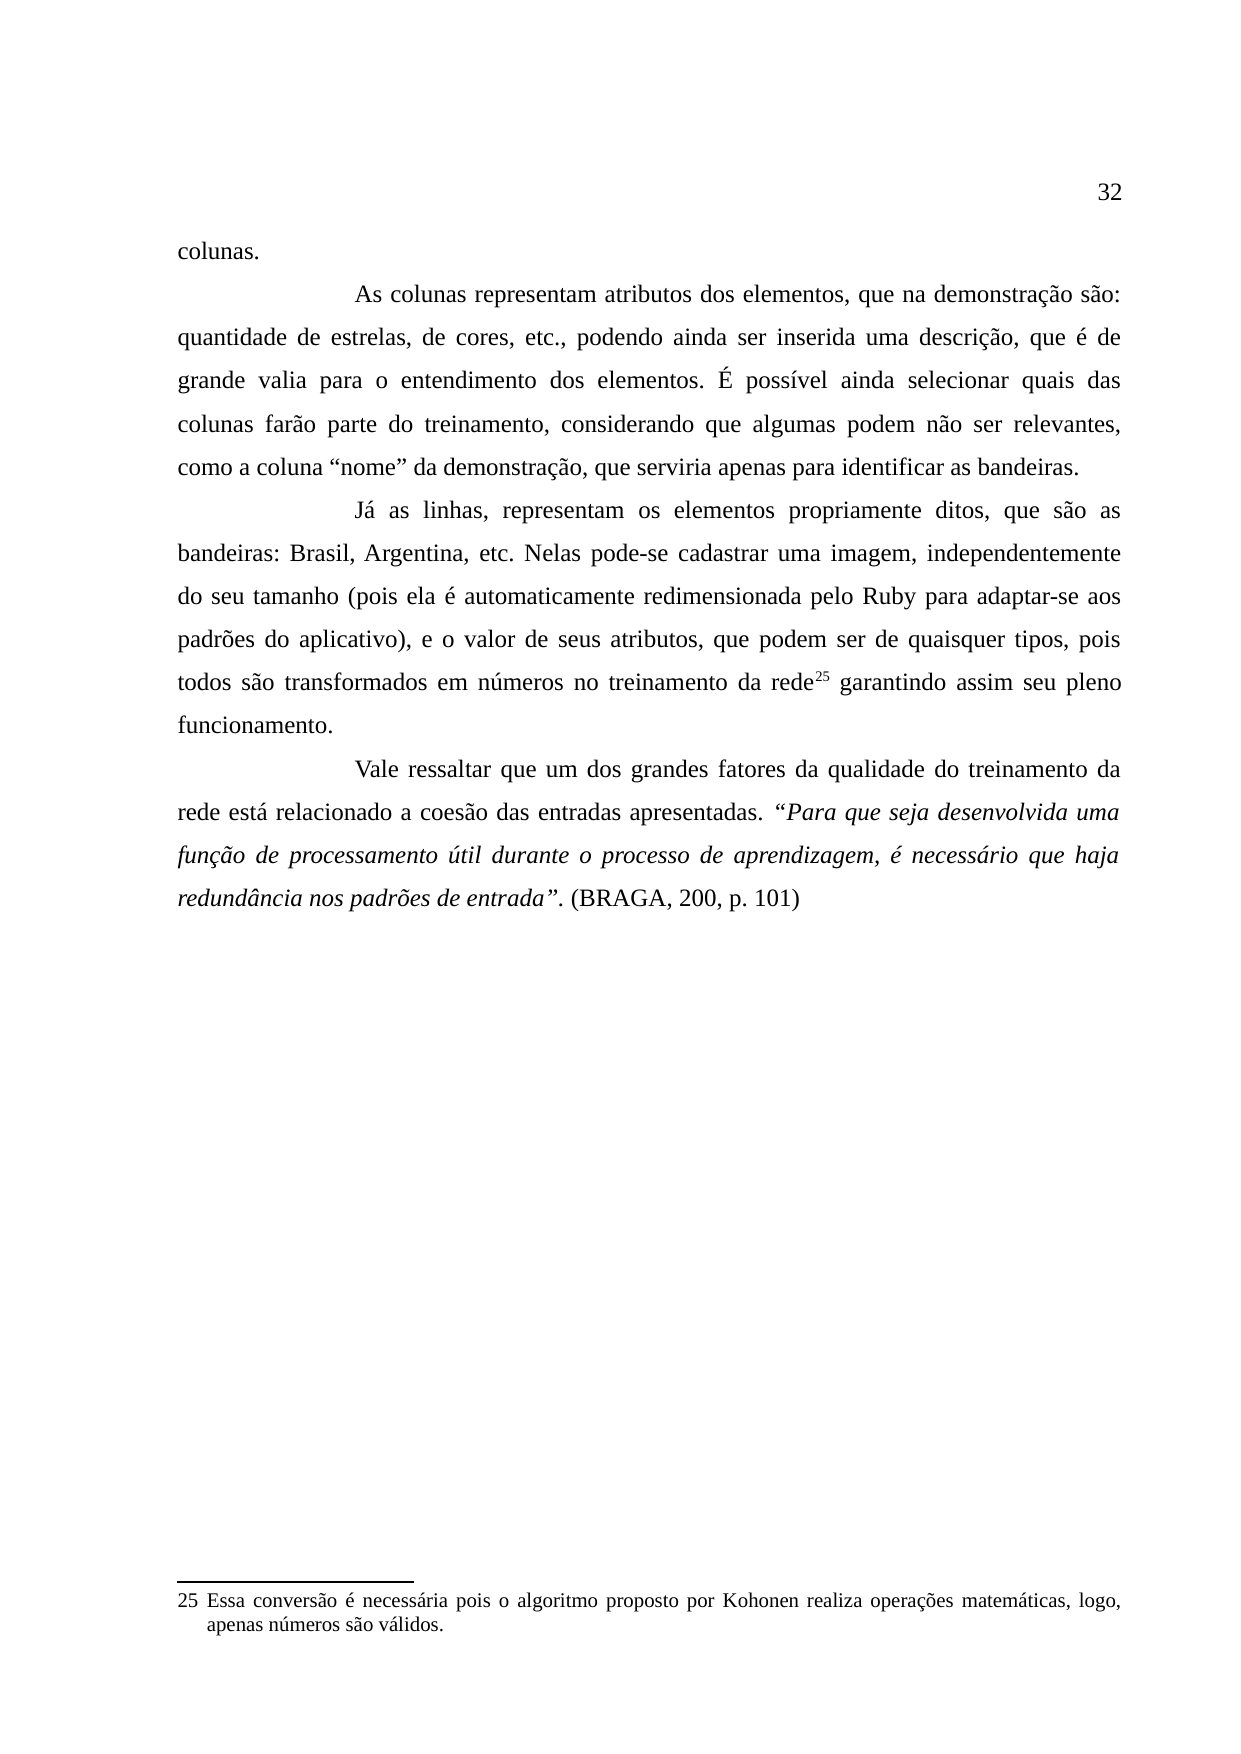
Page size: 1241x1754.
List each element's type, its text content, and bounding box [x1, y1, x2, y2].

text Vale ressaltar que um dos grandes fatores da qualidade do treinamento da rede está relacionado a coesão das entradas apresentadas. “Para que seja desenvolvida uma função de processamento útil durante o processo de aprendizagem, é necessário que haja redundância nos padrões de entrada”. (BRAGA, 200, p. 101) [177, 754, 1122, 912]
text As colunas representam atributos dos elementos, que na demonstração são: quantidade de estrelas, de cores, etc., podendo ainda ser inserida uma descrição, que é de grande valia para o entendimento dos elementos. É possível ainda selecionar quais das colunas farão parte do treinamento, considerando que algumas podem não ser relevantes, como a coluna “nome” da demonstração, que serviria apenas para identificar as bandeiras. [177, 279, 1122, 481]
text Já as linhas, representam os elementos propriamente ditos, que são as bandeiras: Brasil, Argentina, etc. Nelas pode-se cadastrar uma imagem, independentemente do seu tamanho (pois ela é automaticamente redimensionada pelo Ruby para adaptar-se aos padrões do aplicativo), e o valor de seus atributos, que podem ser de quaisquer tipos, pois todos são transformados em números no treinamento da rede garantindo assim seu pleno funcionamento. [177, 495, 1122, 739]
text colunas. [177, 236, 1122, 265]
text Essa conversão é necessária pois o algoritmo proposto por Kohonen realiza operações matemáticas, logo, apenas números são válidos. [177, 1588, 1122, 1636]
